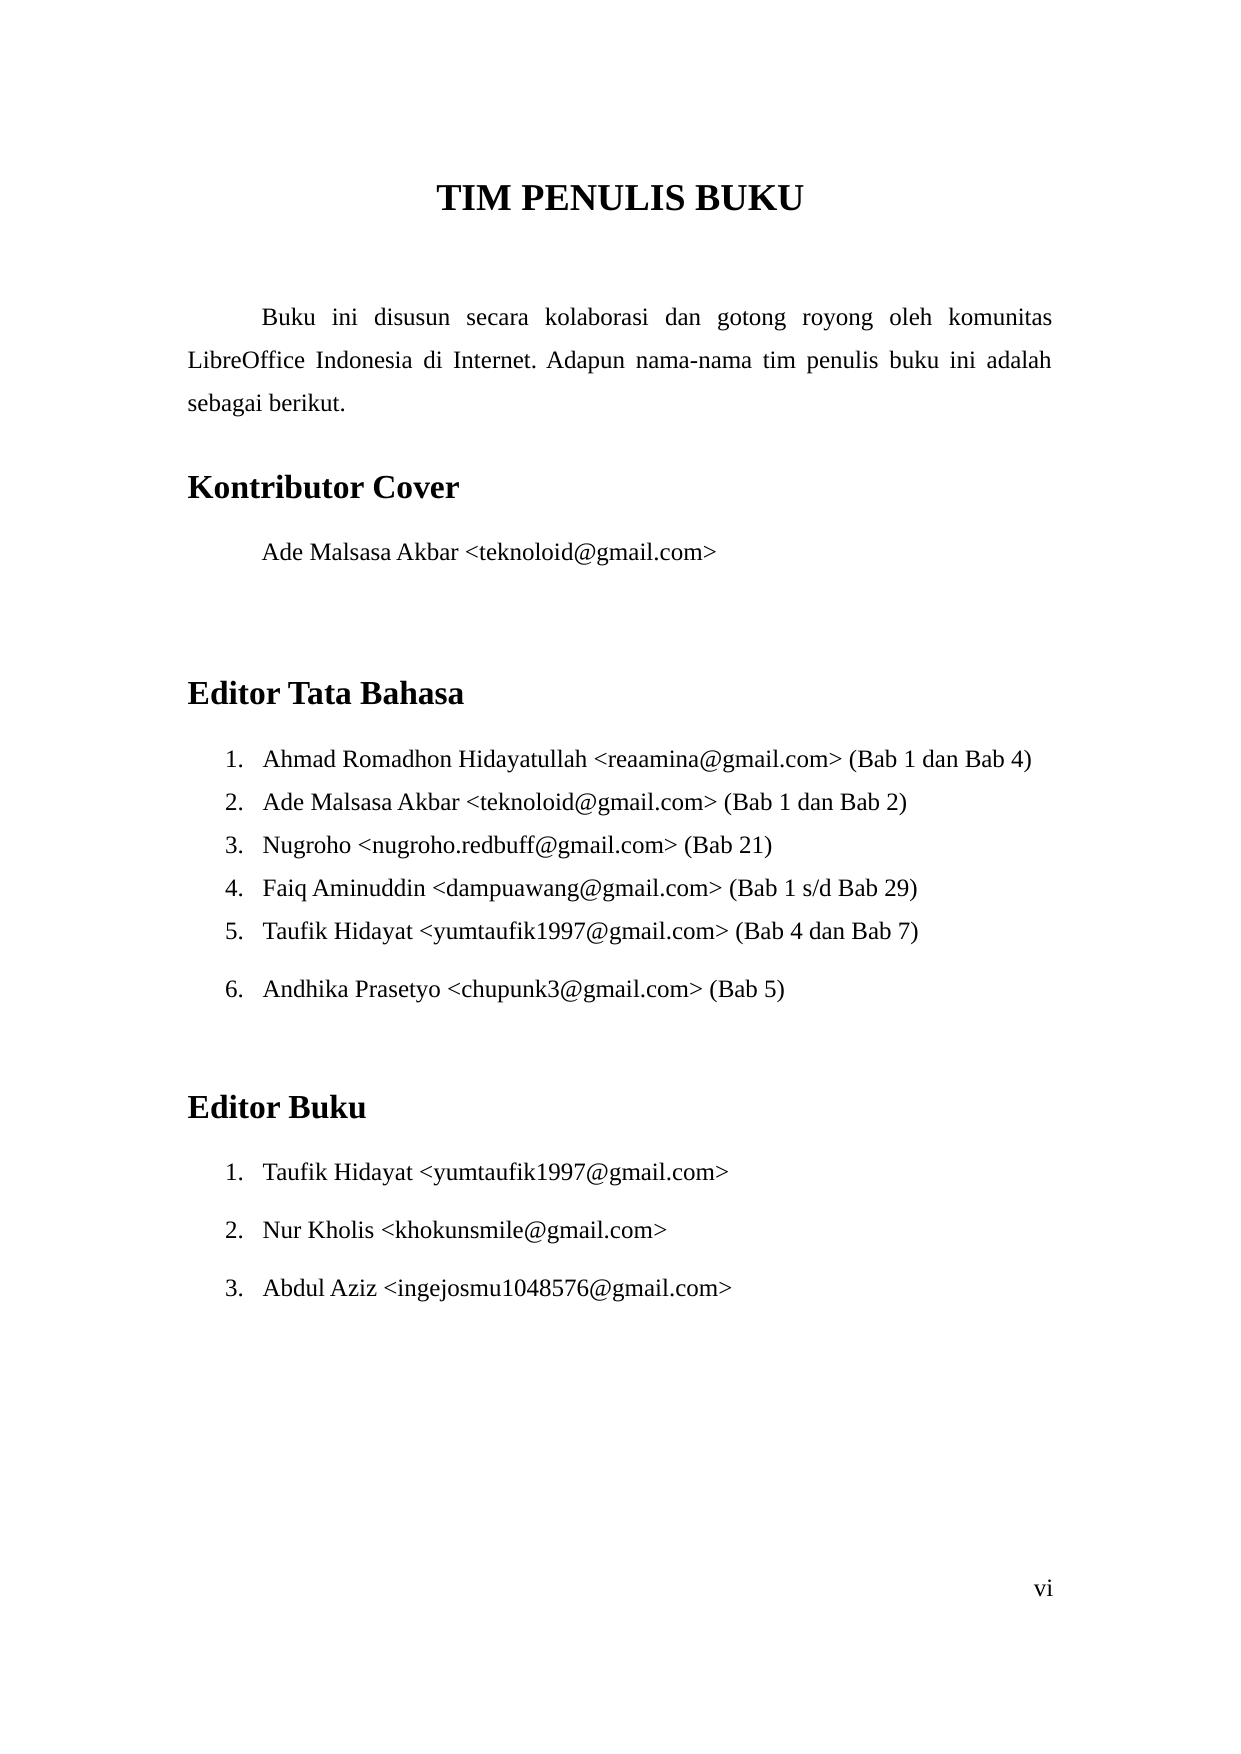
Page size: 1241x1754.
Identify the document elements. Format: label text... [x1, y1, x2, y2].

list Taufik Hidayat <yumtaufik1997@gmail.com> (Bab 4 dan Bab 7) [225, 916, 1053, 945]
text Ade Malsasa Akbar <teknoloid@gmail.com> [187, 537, 1053, 566]
list Faiq Aminuddin <dampuawang@gmail.com> (Bab 1 s/d Bab 29) [225, 873, 1053, 902]
subtitle Kontributor Cover [187, 467, 1053, 505]
subtitle Editor Buku [187, 1087, 1053, 1126]
subtitle TIM PENULIS BUKU [187, 175, 1053, 219]
list Ahmad Romadhon Hidayatullah <reaamina@gmail.com> (Bab 1 dan Bab 4) [225, 744, 1053, 773]
subtitle Editor Tata Bahasa [187, 673, 1053, 712]
list Nugroho <nugroho.redbuff@gmail.com> (Bab 21) [225, 830, 1053, 859]
list Taufik Hidayat <yumtaufik1997@gmail.com> [225, 1157, 1053, 1186]
list Abdul Aziz <ingejosmu1048576@gmail.com> [225, 1273, 1053, 1302]
text Buku ini disusun secara kolaborasi dan gotong royong oleh komunitas LibreOffice Indonesia di Internet. Adapun nama-nama tim penulis buku ini adalah sebagai berikut. [187, 302, 1053, 417]
list Ade Malsasa Akbar <teknoloid@gmail.com> (Bab 1 dan Bab 2) [225, 787, 1053, 816]
list Andhika Prasetyo <chupunk3@gmail.com> (Bab 5) [225, 974, 1053, 1003]
list Nur Kholis <khokunsmile@gmail.com> [225, 1215, 1053, 1244]
